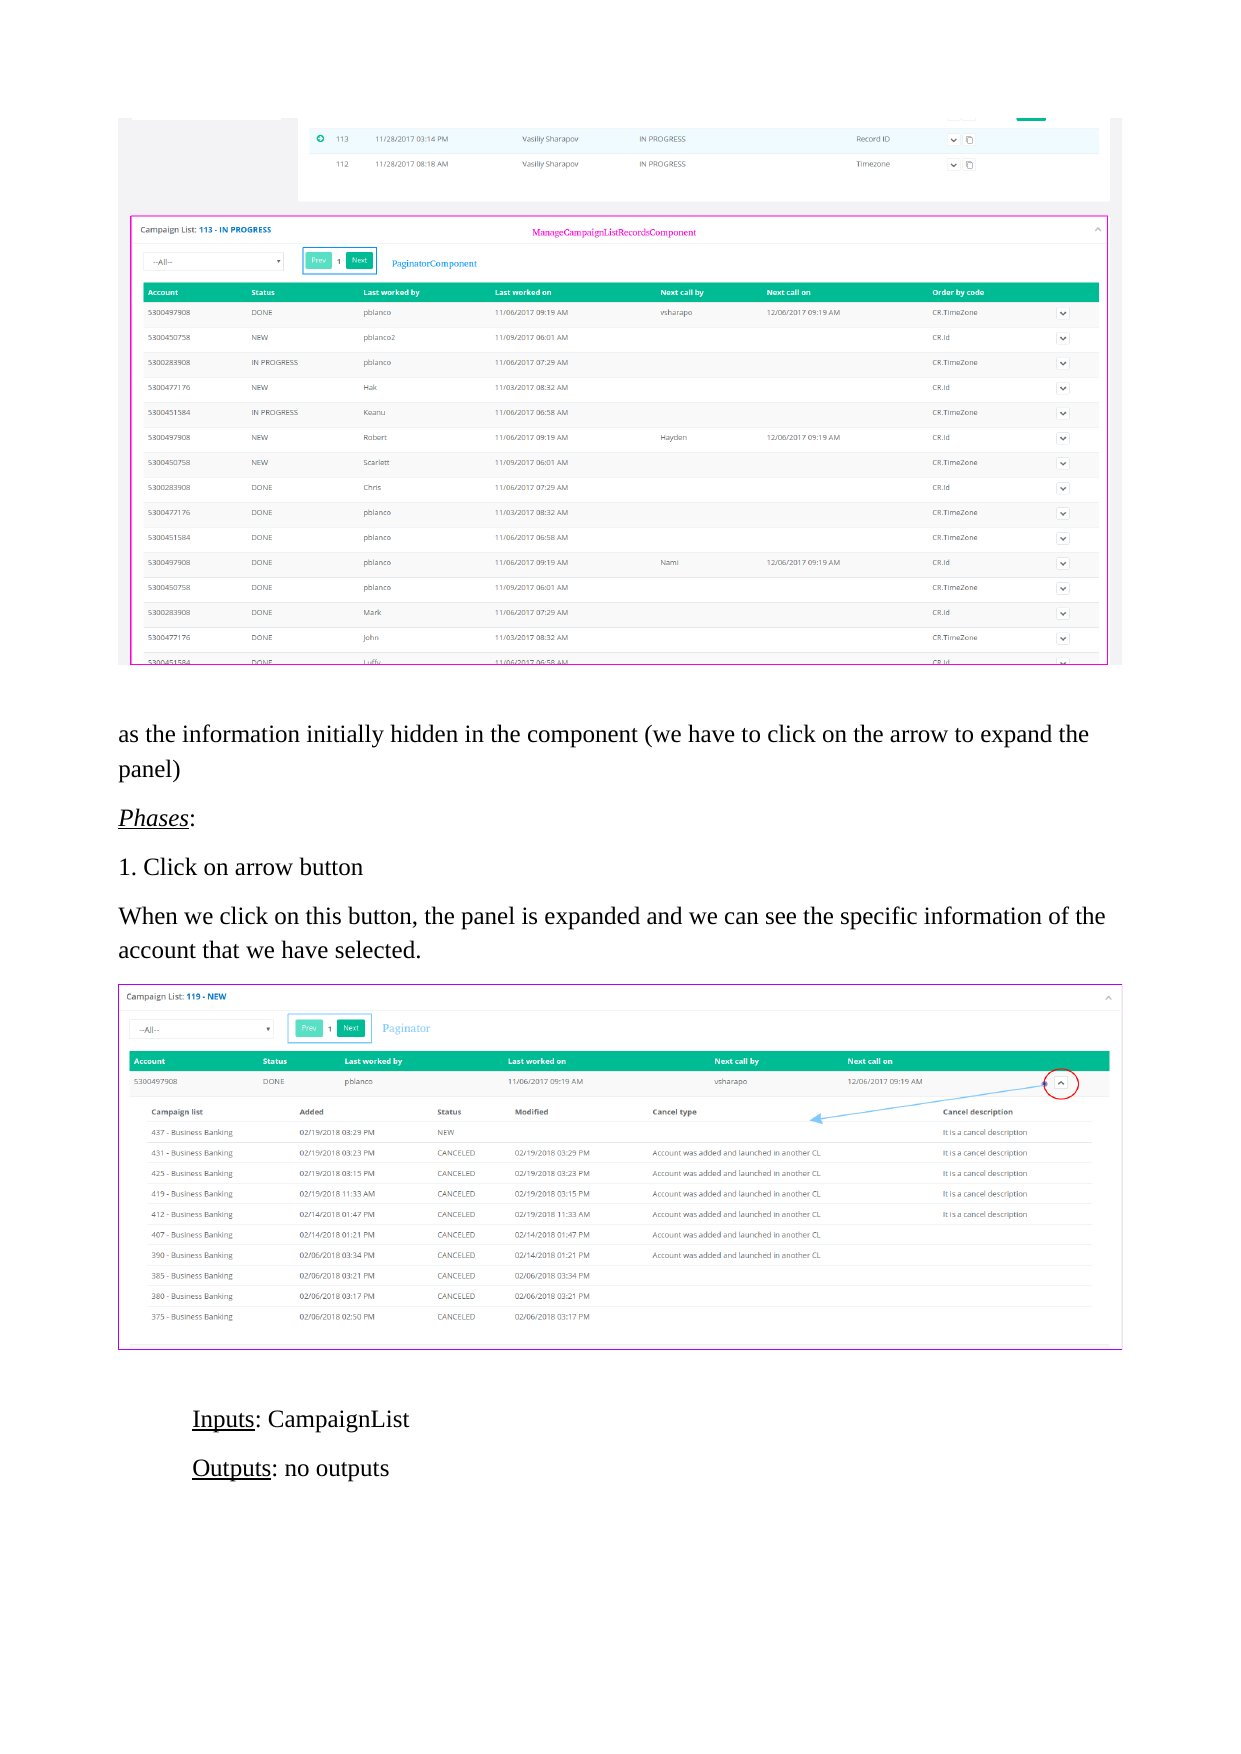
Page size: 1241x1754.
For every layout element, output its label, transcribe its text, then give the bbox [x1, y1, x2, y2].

text When we click on this button, the panel is expanded and we can see the specific information of the account that we have selected. [118, 901, 1122, 964]
text 1. Click on arrow button [118, 852, 1122, 881]
picture [118, 984, 1123, 1350]
text Phases: [118, 803, 1122, 832]
picture [118, 118, 1123, 665]
text Inputs: CampaignList [118, 1404, 1122, 1433]
text as the information initially hidden in the component (we have to click on the arrow to expand the panel) [118, 719, 1122, 783]
text Outputs: no outputs [118, 1453, 1122, 1482]
